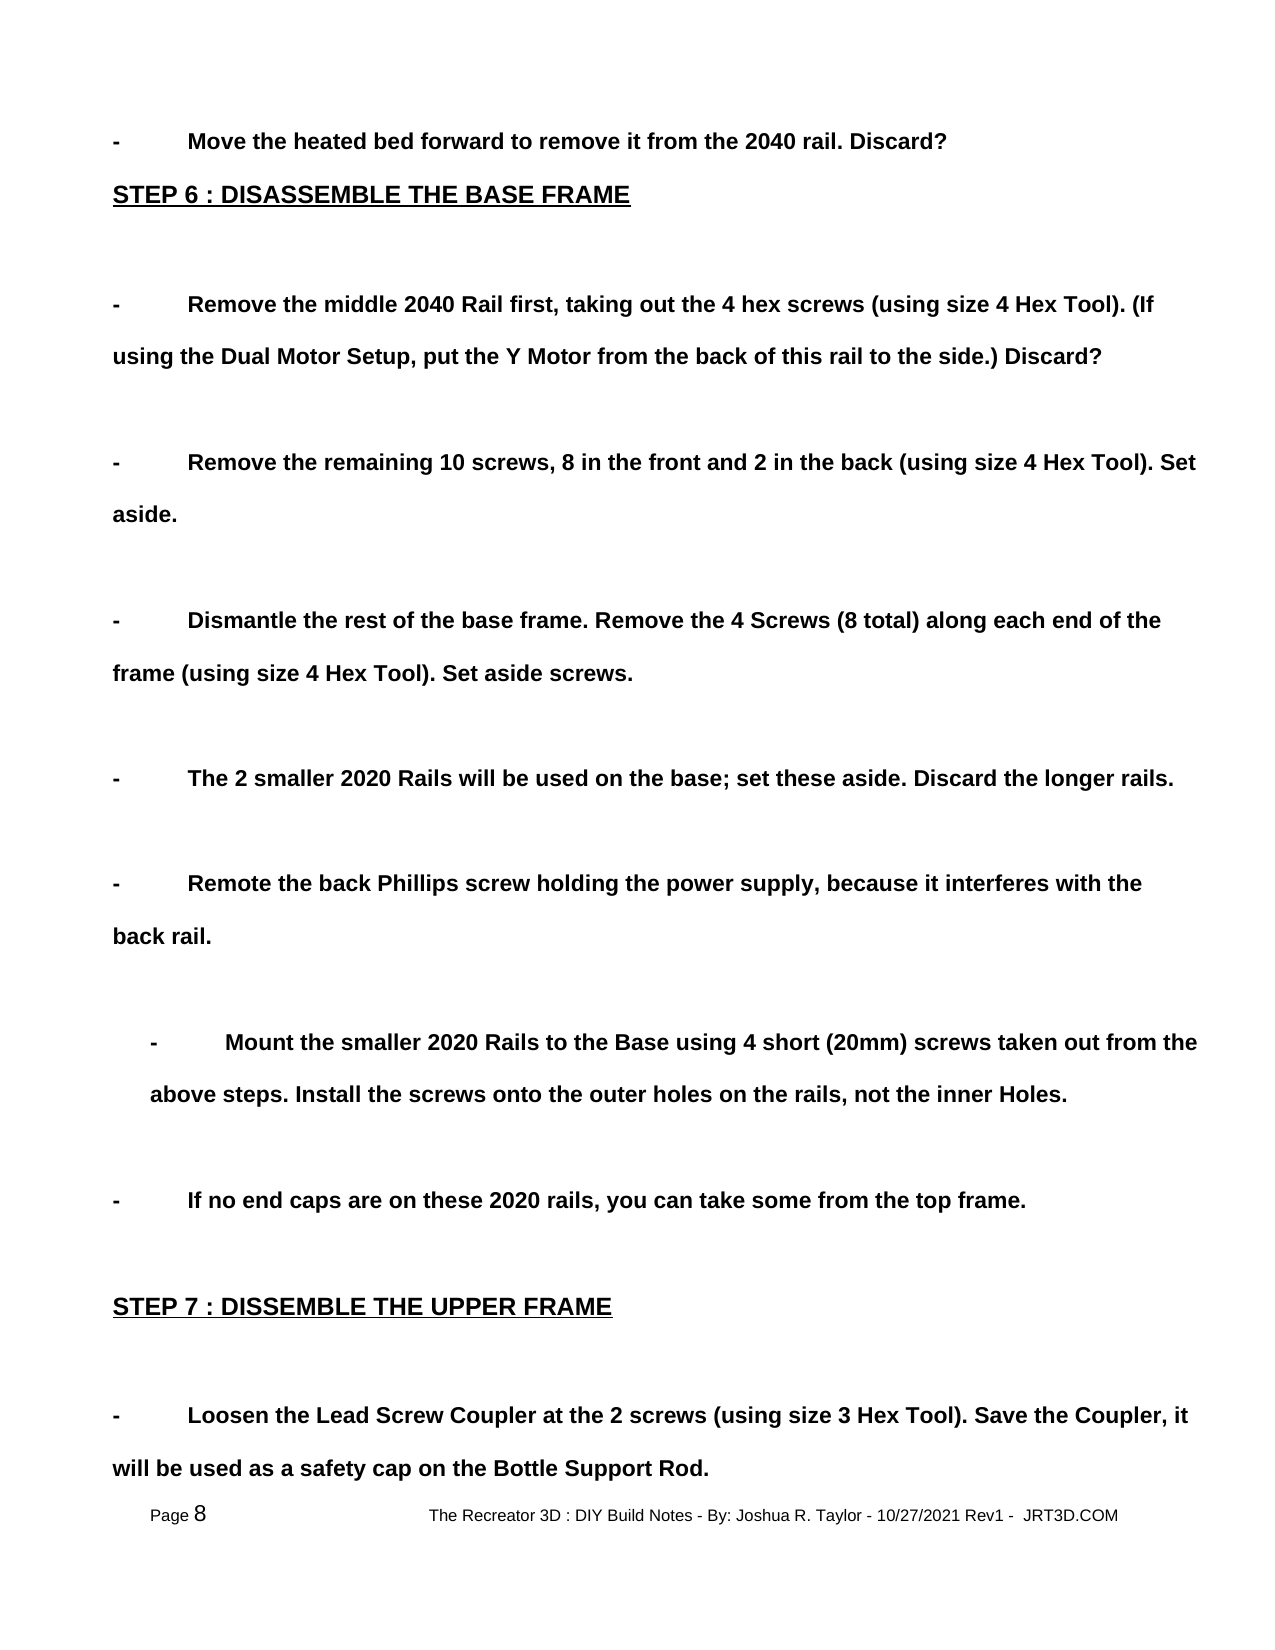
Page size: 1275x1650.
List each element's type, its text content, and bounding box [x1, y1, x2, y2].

text STEP 6 : DISASSEMBLE THE BASE FRAME [112, 180, 1200, 209]
text - The 2 smaller 2020 Rails will be used on the base; set these aside. Discard the longer rails. [112, 765, 1200, 791]
text - Remote the back Phillips screw holding the power supply, because it interferes with the back rail. [112, 870, 1200, 949]
text STEP 7 : DISSEMBLE THE UPPER FRAME [112, 1292, 1200, 1321]
text - Remove the remaining 10 screws, 8 in the front and 2 in the back (using size 4 Hex Tool). Set aside. [112, 449, 1200, 528]
text - Move the heated bed forward to remove it from the 2040 rail. Discard? [112, 128, 1200, 154]
text - Loosen the Lead Screw Coupler at the 2 screws (using size 3 Hex Tool). Save the Coupler, it will be used as a safety cap on the Bottle Support Rod. [112, 1402, 1200, 1481]
list Mount the smaller 2020 Rails to the Base using 4 short (20mm) screws taken out from the above steps. Install the screws onto the outer holes on the rails, not the inner Holes. [150, 1028, 1200, 1108]
text - Dismantle the rest of the base frame. Remove the 4 Screws (8 total) along each end of the frame (using size 4 Hex Tool). Set aside screws. [112, 607, 1200, 686]
text - If no end caps are on these 2020 rails, you can take some from the top frame. [112, 1187, 1200, 1213]
text - Remove the middle 2040 Rail first, taking out the 4 hex screws (using size 4 Hex Tool). (If using the Dual Motor Setup, put the Y Motor from the back of this rail to the side.) Discard? [112, 291, 1200, 370]
